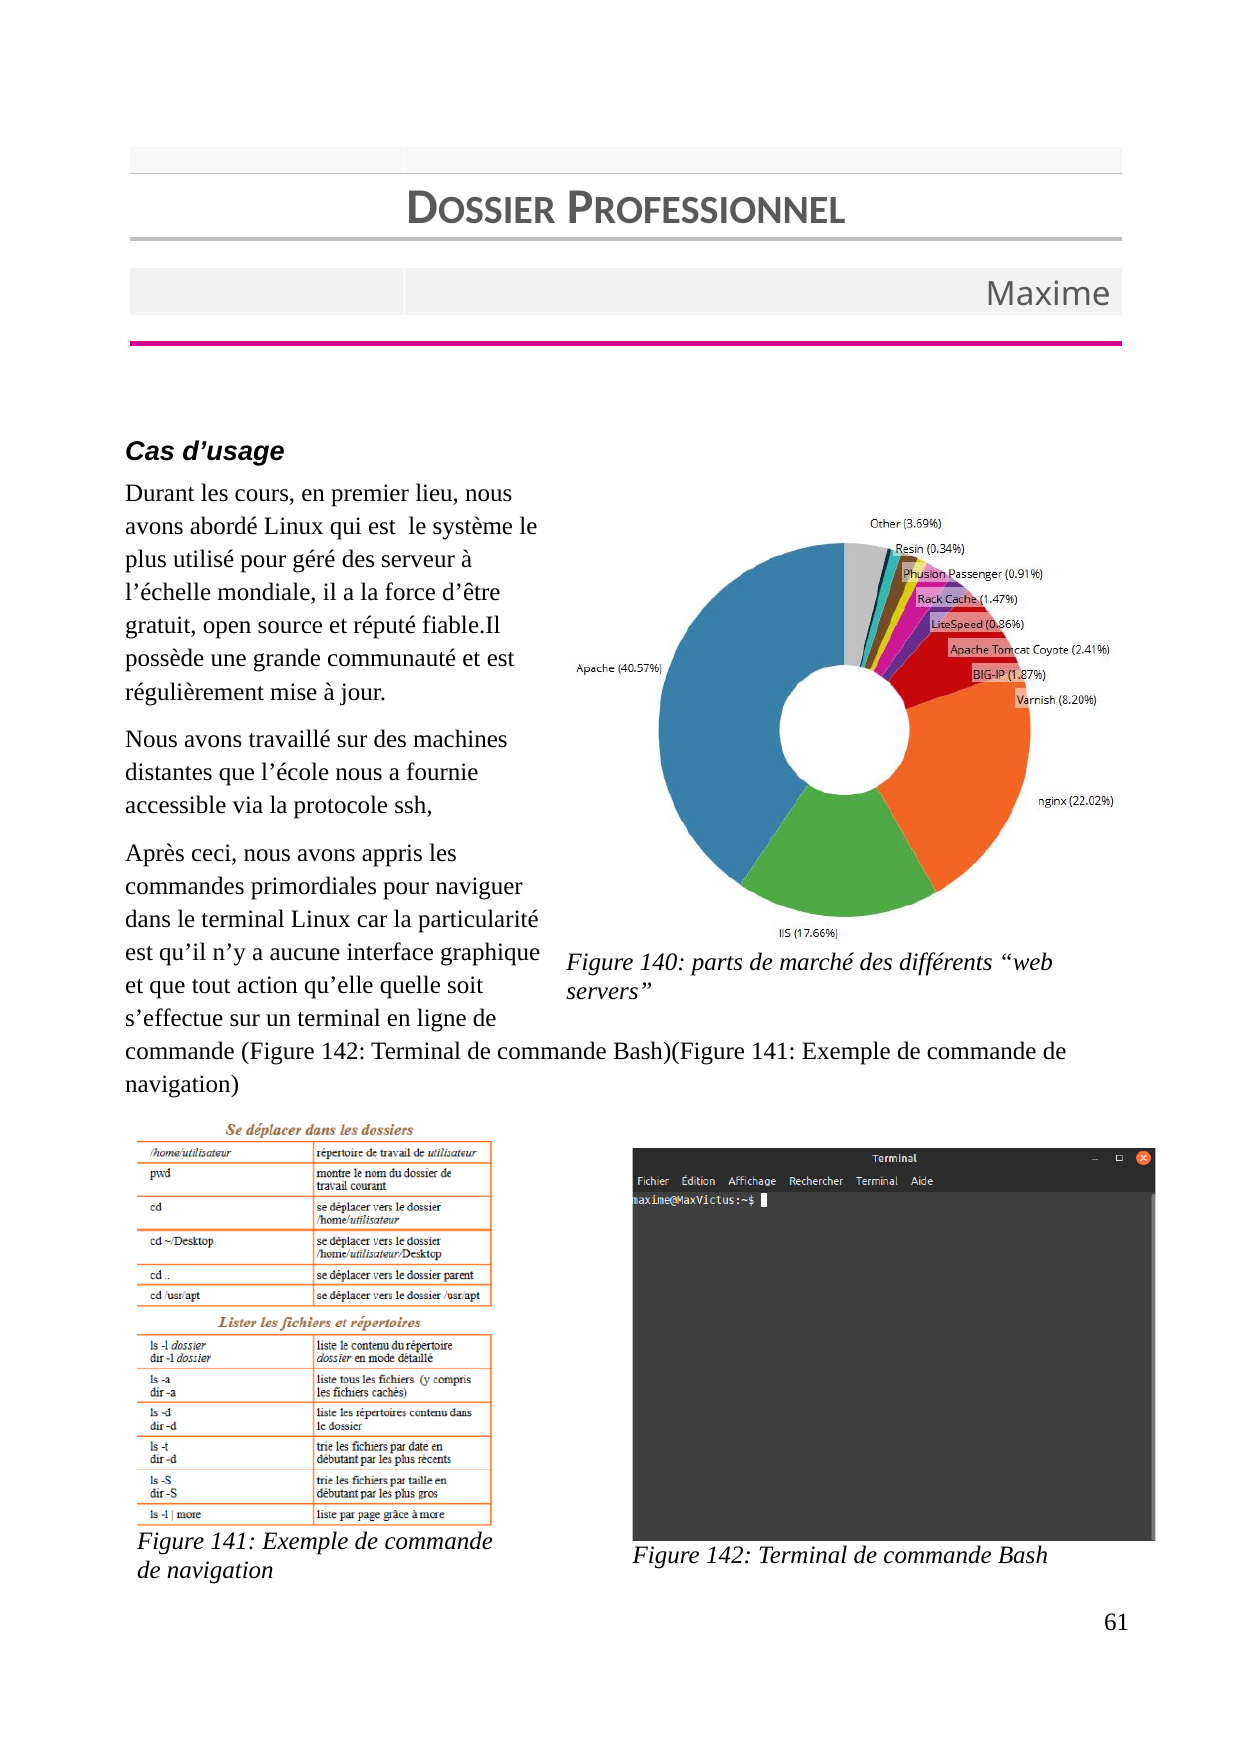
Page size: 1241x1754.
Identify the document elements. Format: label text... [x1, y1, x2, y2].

picture [632, 1148, 1156, 1541]
text Durant les cours, en premier lieu, nous avons abordé Linux qui est le système le plus utilisé pour géré des serveur à l’échelle mondiale, il a la force d’être gratuit, open source et réputé fiable.Il possède une grande communauté et est régulièrement mise à jour. [125, 478, 1123, 705]
text Figure 140: parts de marché des différents “web servers” [566, 948, 1121, 1005]
text Après ceci, nous avons appris les commandes primordiales pour naviguer dans le terminal Linux car la particularité est qu’il n’y a aucune interface graphique et que tout action qu’elle quelle soit s’effectue sur un terminal en ligne de commande (Figure 142: Terminal de commande Bash)(Figure 141: Exemple de commande de navigation) [125, 838, 1123, 1098]
text Figure 141: Exemple de commande de navigation [137, 1527, 493, 1584]
text Nous avons travaillé sur des machines distantes que l’école nous a fournie accessible via la protocole ssh, [125, 724, 566, 819]
subtitle Cas d’usage [125, 435, 1123, 466]
text Figure 142: Terminal de commande Bash [632, 1541, 1155, 1569]
picture [566, 500, 1121, 948]
picture [136, 1123, 494, 1527]
